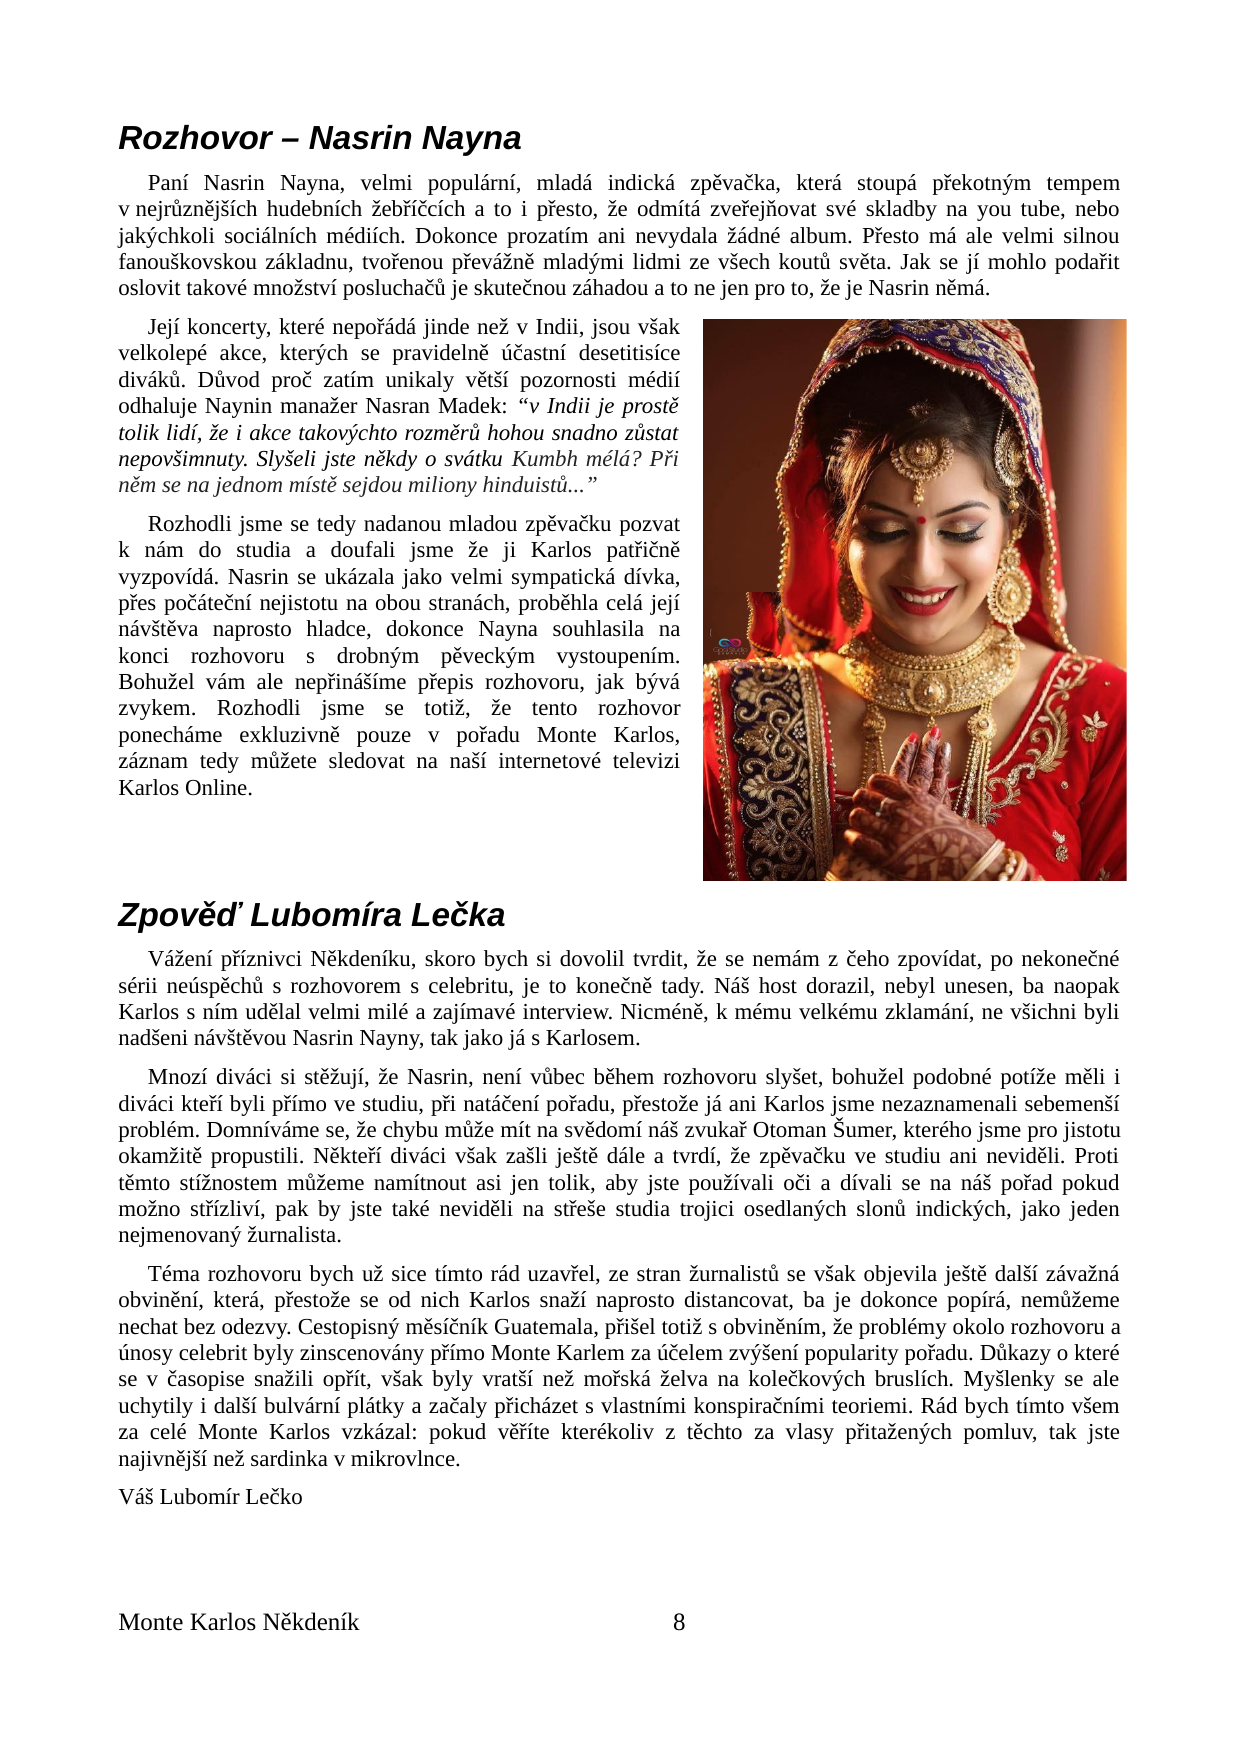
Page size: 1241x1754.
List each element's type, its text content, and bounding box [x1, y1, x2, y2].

text Mnozí diváci si stěžují, že Nasrin, není vůbec během rozhovoru slyšet, bohužel podobné potíže měli i diváci kteří byli přímo ve studiu, při natáčení pořadu, přestože já ani Karlos jsme nezaznamenali sebemenší problém. Domníváme se, že chybu může mít na svědomí náš zvukař Otoman Šumer, kterého jsme pro jistotu okamžitě propustili. Někteří diváci však zašli ještě dále a tvrdí, že zpěvačku ve studiu ani neviděli. Proti těmto stížnostem můžeme namítnout asi jen tolik, aby jste používali oči a dívali se na náš pořad pokud možno střízliví, pak by jste také neviděli na střeše studia trojici osedlaných slonů indických, jako jeden nejmenovaný žurnalista. [118, 1063, 1122, 1248]
text Váš Lubomír Lečko [118, 1483, 1122, 1510]
text Vážení příznivci Někdeníku, skoro bych si dovolil tvrdit, že se nemám z čeho zpovídat, po nekonečné sérii neúspěchů s rozhovorem s celebritu, je to konečně tady. Náš host dorazil, nebyl unesen, ba naopak Karlos s ním udělal velmi milé a zajímavé interview. Nicméně, k mému velkému zklamání, ne všichni byli nadšeni návštěvou Nasrin Nayny, tak jako já s Karlosem. [118, 945, 1122, 1051]
picture [708, 319, 1127, 881]
subtitle Rozhovor – Nasrin Nayna [118, 118, 1122, 157]
text Rozhodli jsme se tedy nadanou mladou zpěvačku pozvat k nám do studia a doufali jsme že ji Karlos patřičně vyzpovídá. Nasrin se ukázala jako velmi sympatická dívka, přes počáteční nejistotu na obou stranách, proběhla celá její návštěva naprosto hladce, dokonce Nayna souhlasila na konci rozhovoru s drobným pěveckým vystoupením. Bohužel vám ale nepřinášíme přepis rozhovoru, jak bývá zvykem. Rozhodli jsme se totiž, že tento rozhovor ponecháme exkluzivně pouze v pořadu Monte Karlos, záznam tedy můžete sledovat na naší internetové televizi Karlos Online. [118, 510, 708, 800]
text Paní Nasrin Nayna, velmi populární, mladá indická zpěvačka, která stoupá překotným tempem v nejrůznějších hudebních žebříčcích a to i přesto, že odmítá zveřejňovat své skladby na you tube, nebo jakýchkoli sociálních médiích. Dokonce prozatím ani nevydala žádné album. Přesto má ale velmi silnou fanouškovskou základnu, tvořenou převážně mladými lidmi ze všech koutů světa. Jak se jí mohlo podařit oslovit takové množství posluchačů je skutečnou záhadou a to ne jen pro to, že je Nasrin němá. [118, 169, 1122, 301]
text Téma rozhovoru bych už sice tímto rád uzavřel, ze stran žurnalistů se však objevila ještě další závažná obvinění, která, přestože se od nich Karlos snaží naprosto distancovat, ba je dokonce popírá, nemůžeme nechat bez odezvy. Cestopisný měsíčník Guatemala, přišel totiž s obviněním, že problémy okolo rozhovoru a únosy celebrit byly zinscenovány přímo Monte Karlem za účelem zvýšení popularity pořadu. Důkazy o které se v časopise snažili opřít, však byly vratší než mořská želva na kolečkových bruslích. Myšlenky se ale uchytily i další bulvární plátky a začaly přicházet s vlastními konspiračními teoriemi. Rád bych tímto všem za celé Monte Karlos vzkázal: pokud věříte kterékoliv z těchto za vlasy přitažených pomluv, tak jste najivnější než sardinka v mikrovlnce. [118, 1260, 1122, 1471]
subtitle Zpověď Lubomíra Lečka [118, 894, 1122, 933]
text Její koncerty, které nepořádá jinde než v Indii, jsou však velkolepé akce, kterých se pravidelně účastní desetitisíce diváků. Důvod proč zatím unikaly větší pozornosti médií odhaluje Naynin manažer Nasran Madek: “v Indii je prostě tolik lidí, že i akce takovýchto rozměrů hohou snadno zůstat nepovšimnuty. Slyšeli jste někdy o svátku Kumbh mélá? Při něm se na jednom místě sejdou miliony hinduistů...” [118, 313, 1122, 498]
